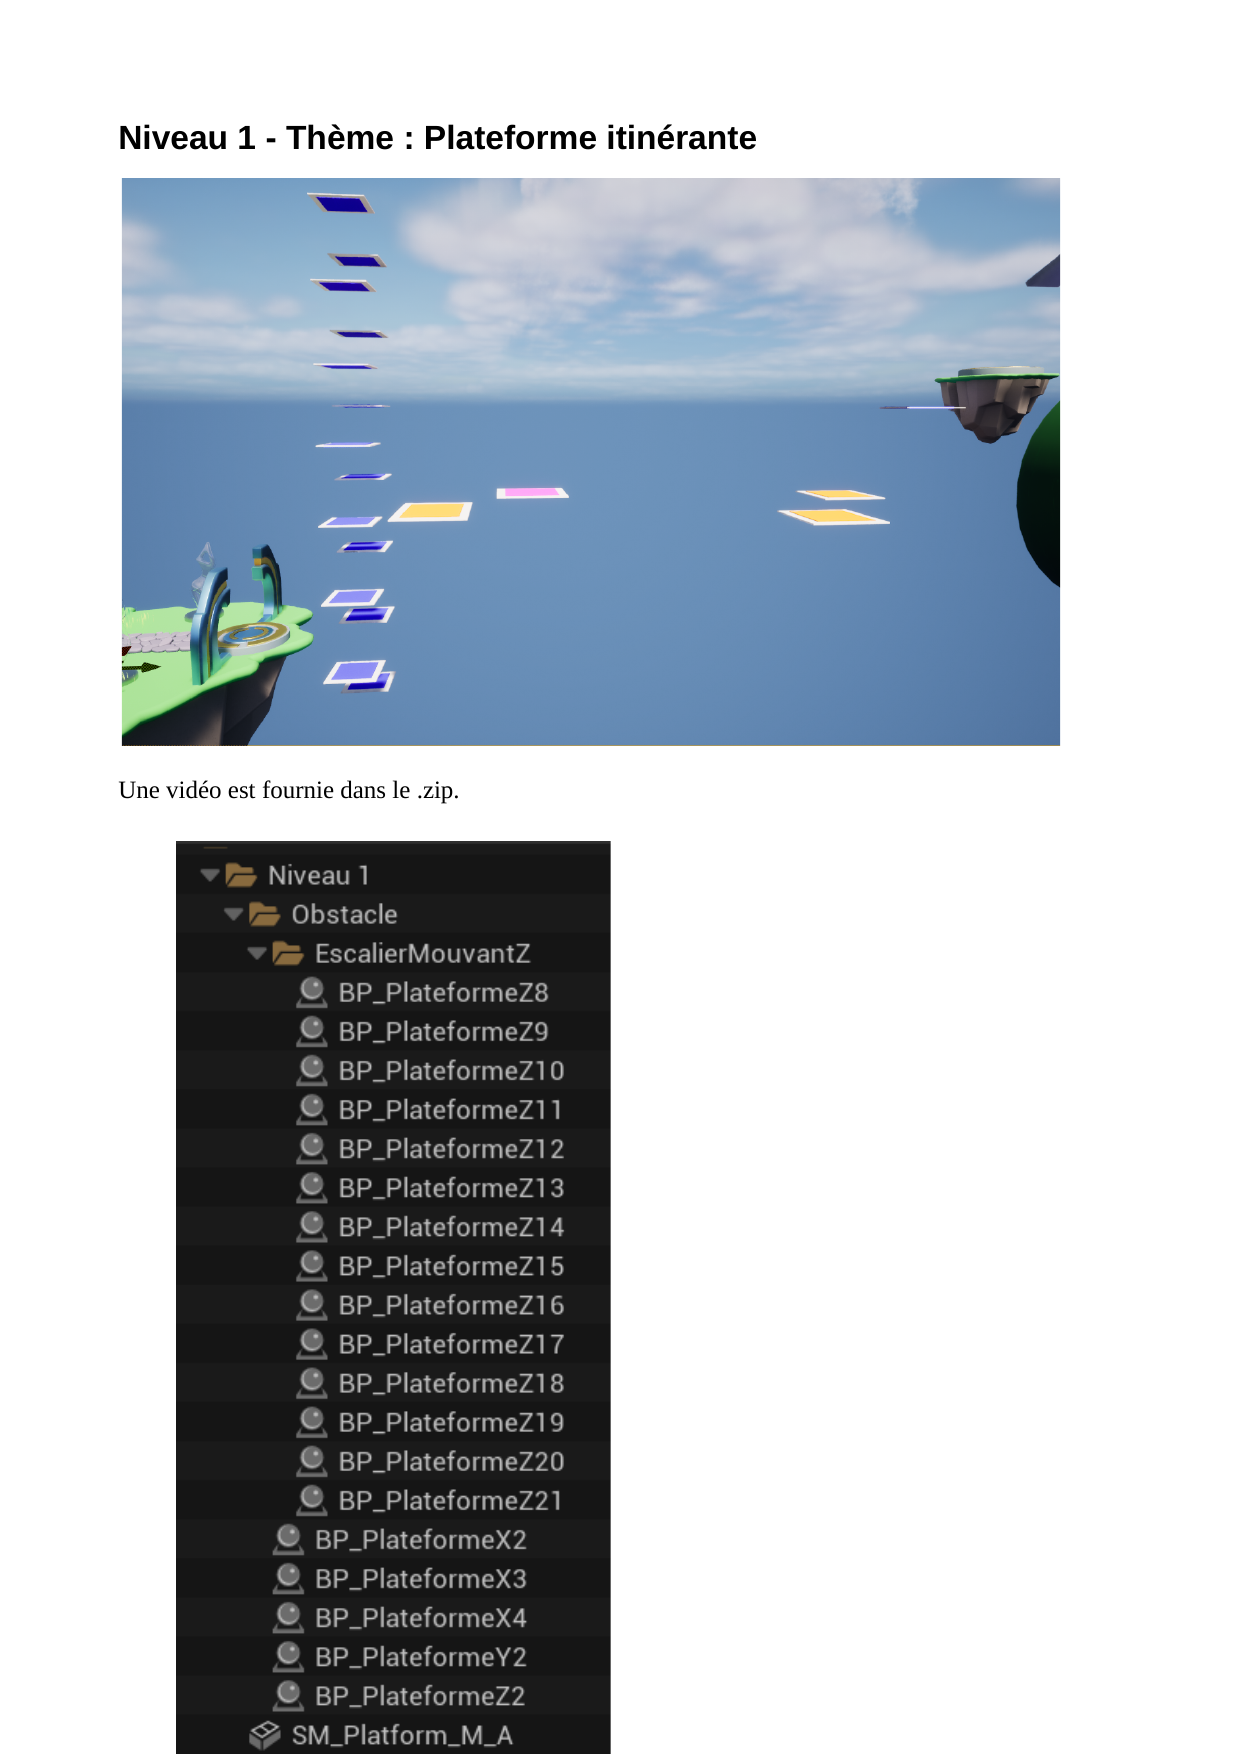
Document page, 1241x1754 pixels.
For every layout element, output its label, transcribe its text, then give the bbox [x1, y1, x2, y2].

picture [121, 178, 1061, 746]
text Une vidéo est fournie dans le .zip. [118, 775, 1122, 803]
subtitle Niveau 1 - Thème : Plateforme itinérante [118, 118, 1122, 157]
picture [176, 841, 611, 1754]
